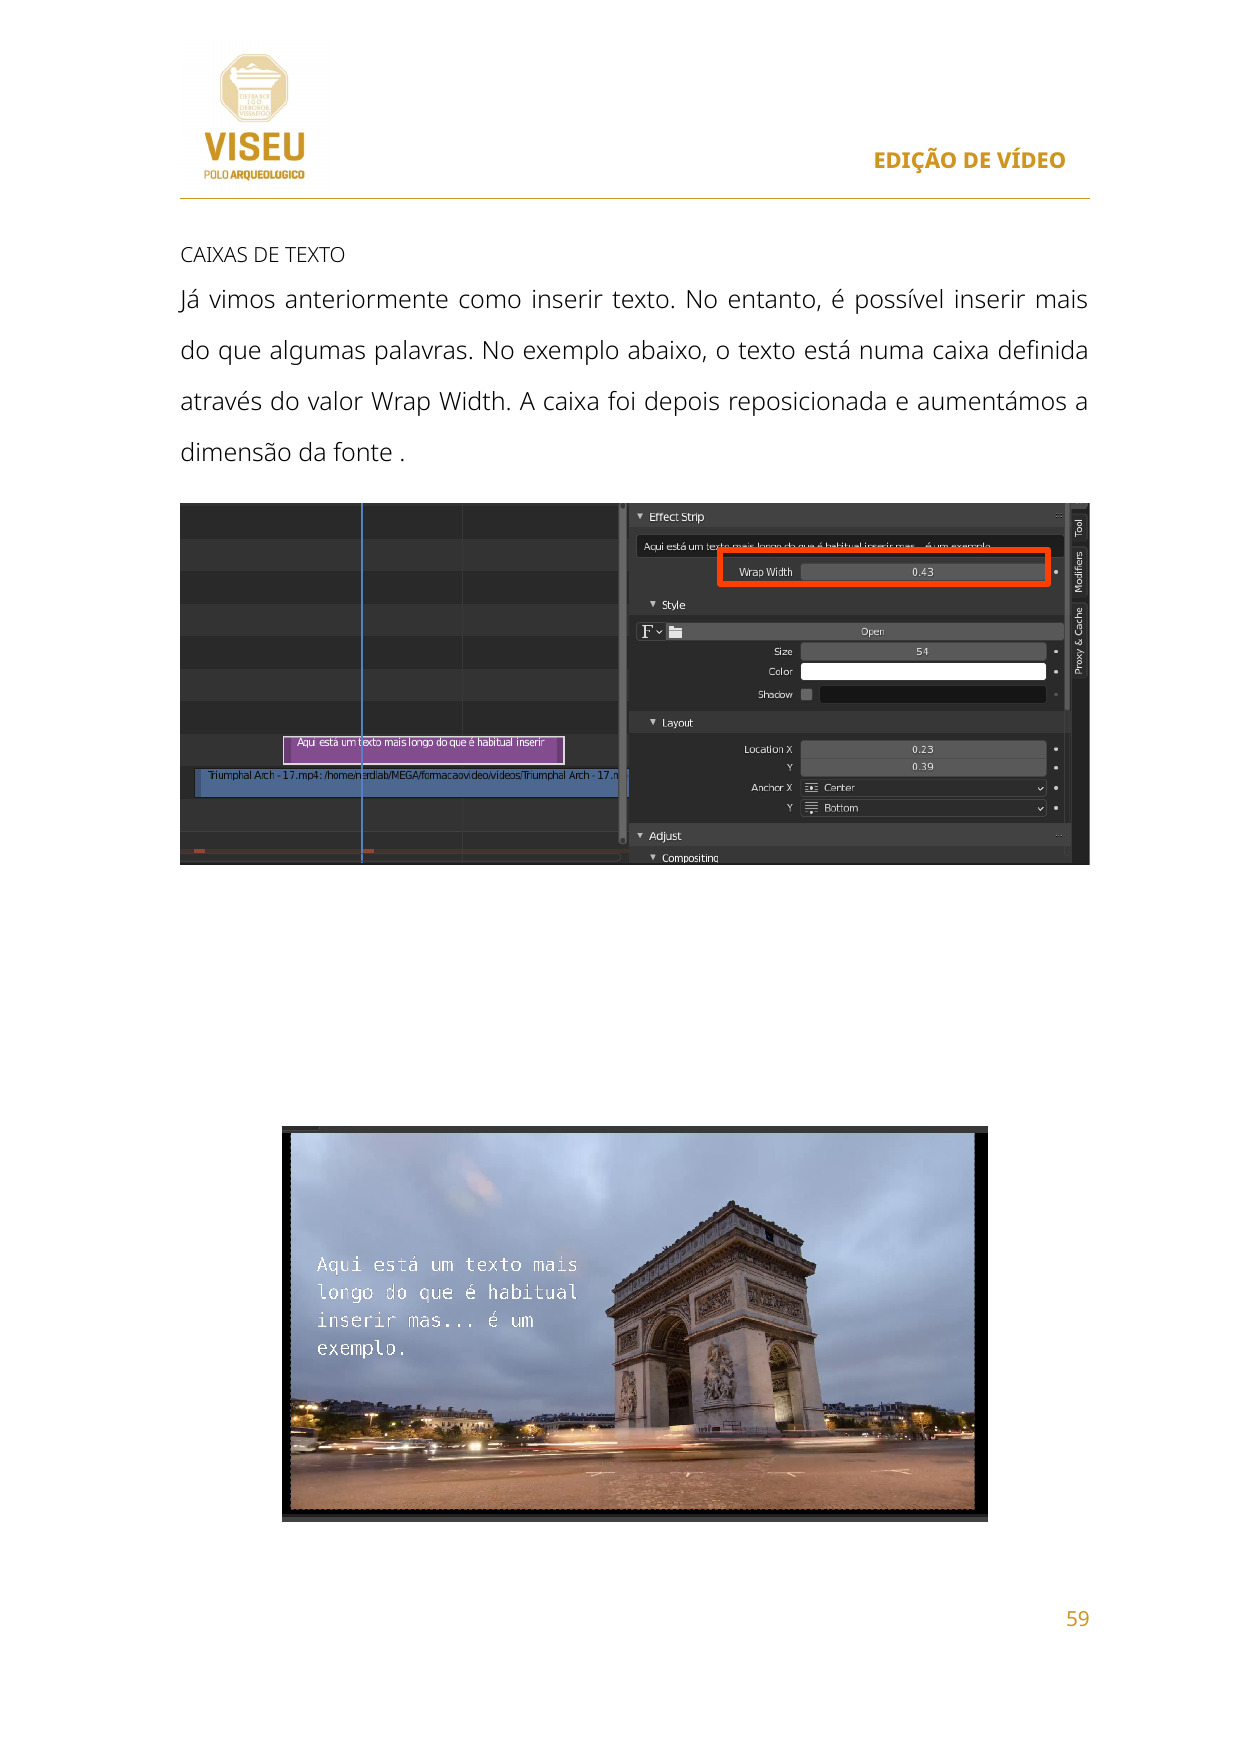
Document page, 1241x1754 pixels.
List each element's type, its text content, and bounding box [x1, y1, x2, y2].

subtitle Caixas de Texto [180, 241, 1090, 269]
text Já vimos anteriormente como inserir texto. No entanto, é possível inserir mais do que algumas palavras. No exemplo abaixo, o texto está numa caixa definida através do valor Wrap Width. A caixa foi depois reposicionada e aumentámos a dimensão da fonte . [180, 282, 1090, 469]
picture [180, 503, 1090, 865]
picture [282, 1126, 988, 1522]
